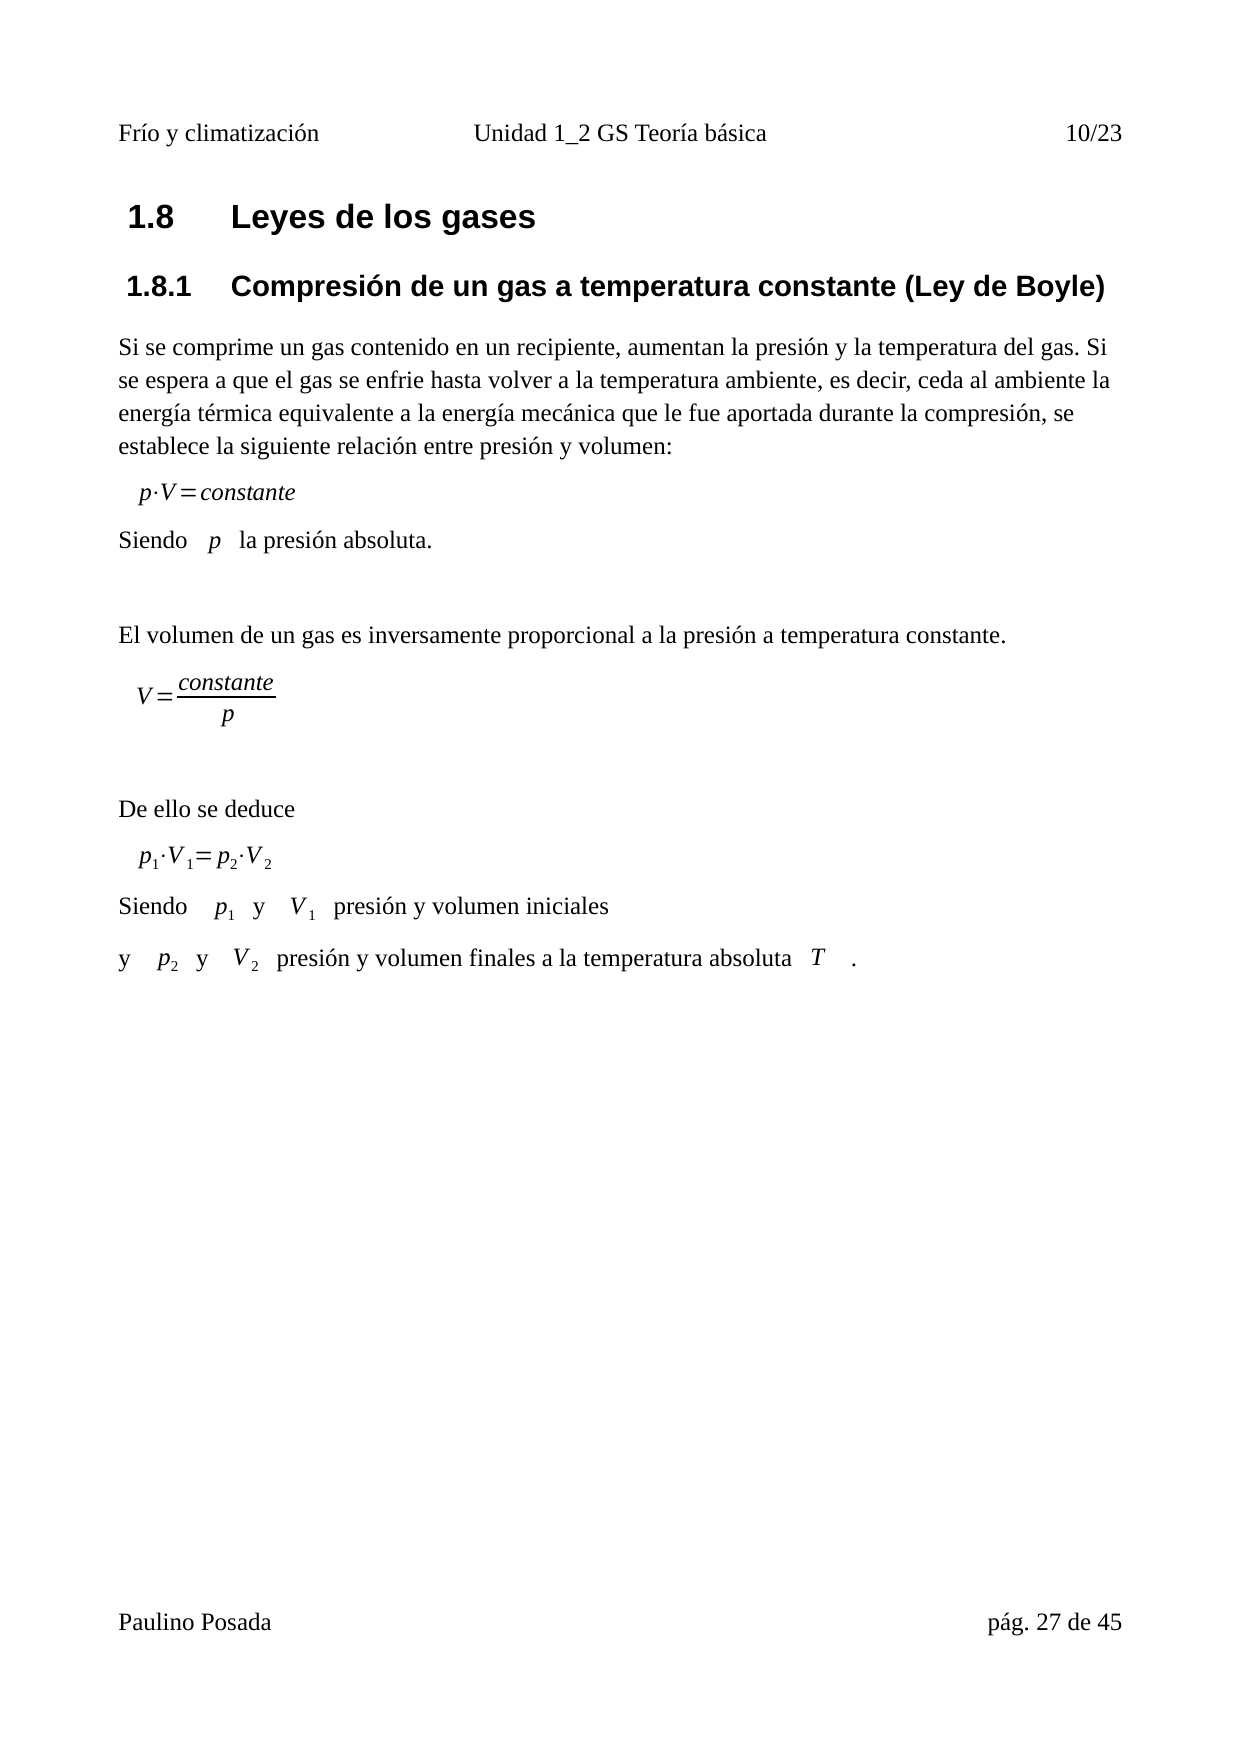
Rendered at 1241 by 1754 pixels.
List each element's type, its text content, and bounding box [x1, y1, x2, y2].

subtitle Leyes de los gases [118, 197, 1122, 236]
text y y presión y volumen finales a la temperatura absoluta . [118, 943, 1122, 975]
text De ello se deduce [118, 794, 1122, 822]
text Siendo y presión y volumen iniciales [118, 891, 1122, 924]
text Si se comprime un gas contenido en un recipiente, aumentan la presión y la temperatura del gas. Si se espera a que el gas se enfrie hasta volver a la temperatura ambiente, es decir, ceda al ambiente la energía térmica equivalente a la energía mecánica que le fue aportada durante la compresión, se establece la siguiente relación entre presión y volumen: [118, 332, 1122, 460]
text Siendola presión absoluta. [118, 525, 1122, 554]
text El volumen de un gas es inversamente proporcional a la presión a temperatura constante. [118, 621, 1122, 649]
subtitle Compresión de un gas a temperatura constante (Ley de Boyle) [118, 269, 1122, 303]
